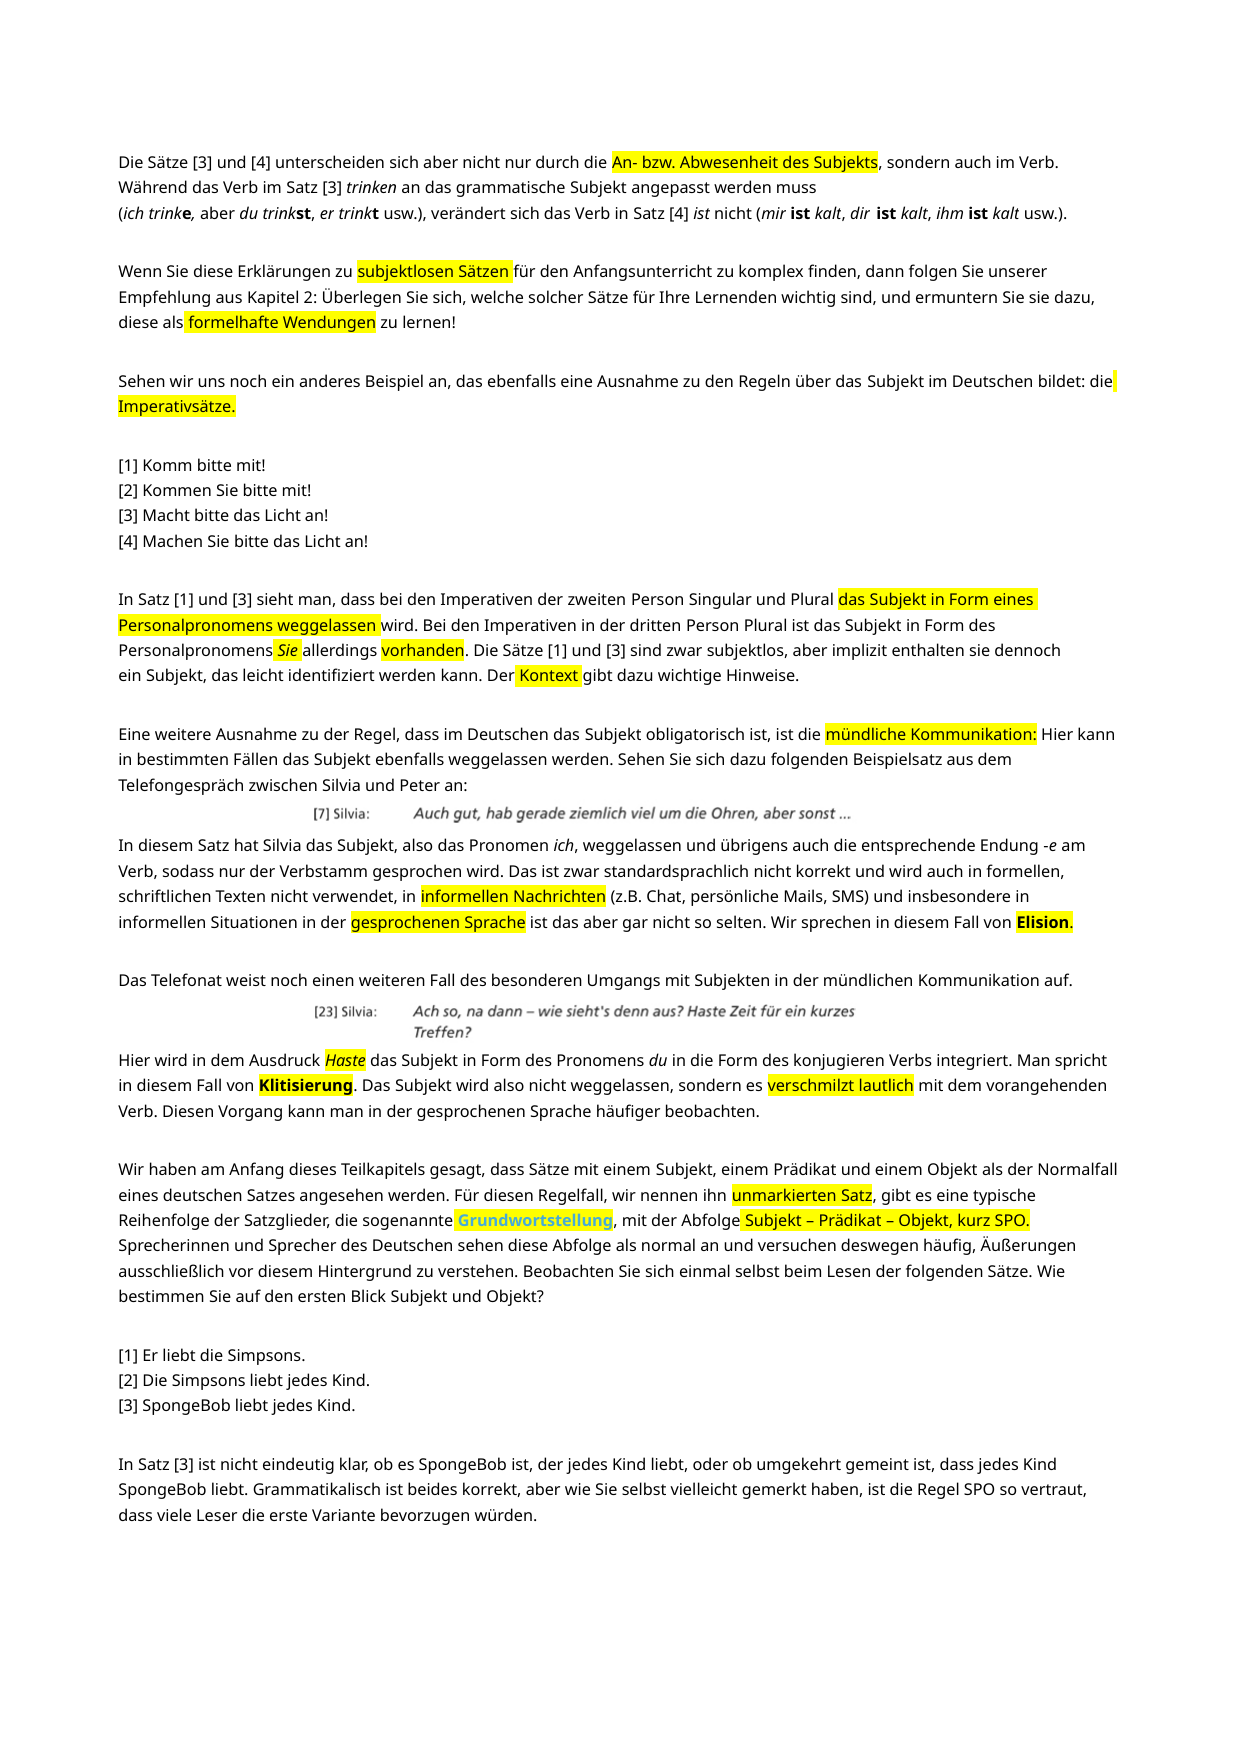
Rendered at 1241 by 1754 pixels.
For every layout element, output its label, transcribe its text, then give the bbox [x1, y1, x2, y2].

text Wir haben am Anfang dieses Teilkapitels gesagt, dass Sätze mit einem Subjekt, einem Prädikat und einem Objekt als der Normalfall eines deutschen Satzes angesehen werden. Für diesen Regelfall, wir nennen ihn unmarkierten Satz, gibt es eine typische Reihenfolge der Satzglieder, die sogenannte Grundwortstellung, mit der Abfolge Subjekt – Prädikat – Objekt, kurz SPO. Sprecherinnen und Sprecher des Deutschen sehen diese Abfolge als normal an und versuchen deswegen häufig, Äußerungen ausschließlich vor diesem Hintergrund zu verstehen. Beobachten Sie sich einmal selbst beim Lesen der folgenden Sätze. Wie bestimmen Sie auf den ersten Blick Subjekt und Objekt? [118, 1158, 1122, 1307]
text In diesem Satz hat Silvia das Subjekt, also das Pronomen ich, weggelassen und übrigens auch die entsprechende Endung -e am Verb, sodass nur der Verbstamm gesprochen wird. Das ist zwar standardsprachlich nicht korrekt und wird auch in formellen, schriftlichen Texten nicht verwendet, in informellen Nachrichten (z.B. Chat, persönliche Mails, SMS) und insbesondere in informellen Situationen in der gesprochenen Sprache ist das aber gar nicht so selten. Wir sprechen in diesem Fall von Elision. [118, 834, 1122, 933]
text [2] Kommen Sie bitte mit! [118, 479, 1122, 501]
picture [305, 994, 936, 1045]
text Hier wird in dem Ausdruck Haste das Subjekt in Form des Pronomens du in die Form des konjugieren Verbs integriert. Man spricht in diesem Fall von Klitisierung. Das Subjekt wird also nicht weggelassen, sondern es verschmilzt lautlich mit dem vorangehenden Verb. Diesen Vorgang kann man in der gesprochenen Sprache häufiger beobachten. [118, 1049, 1122, 1122]
text [2] Die Simpsons liebt jedes Kind. [118, 1369, 1122, 1391]
text Sehen wir uns noch ein anderes Beispiel an, das ebenfalls eine Ausnahme zu den Regeln über das Subjekt im Deutschen bildet: die Imperativsätze. [118, 370, 1122, 417]
picture [305, 799, 936, 831]
text [1] Komm bitte mit! [118, 453, 1122, 476]
text Das Telefonat weist noch einen weiteren Fall des besonderen Umgangs mit Subjekten in der mündlichen Kommunikation auf. [118, 969, 1122, 991]
text Wenn Sie diese Erklärungen zu subjektlosen Sätzen für den Anfangsunterricht zu komplex finden, dann folgen Sie unserer Empfehlung aus Kapitel 2: Überlegen Sie sich, welche solcher Sätze für Ihre Lernenden wichtig sind, und ermuntern Sie sie dazu, diese als formelhafte Wendungen zu lernen! [118, 260, 1122, 333]
text In Satz [1] und [3] sieht man, dass bei den Imperativen der zweiten Person Singular und Plural das Subjekt in Form eines Personalpronomens weggelassen wird. Bei den Imperativen in der dritten Person Plural ist das Subjekt in Form des Personalpronomens Sie allerdings vorhanden. Die Sätze [1] und [3] sind zwar subjektlos, aber implizit enthalten sie dennoch ein Subjekt, das leicht identifiziert werden kann. Der Kontext gibt dazu wichtige Hinweise. [118, 588, 1122, 687]
text Eine weitere Ausnahme zu der Regel, dass im Deutschen das Subjekt obligatorisch ist, ist die mündliche Kommunikation: Hier kann in bestimmten Fällen das Subjekt ebenfalls weggelassen werden. Sehen Sie sich dazu folgenden Beispielsatz aus dem Telefongespräch zwischen Silvia und Peter an: [118, 723, 1122, 796]
text [3] SpongeBob liebt jedes Kind. [118, 1394, 1122, 1417]
text In Satz [3] ist nicht eindeutig klar, ob es SpongeBob ist, der jedes Kind liebt, oder ob umgekehrt gemeint ist, dass jedes Kind SpongeBob liebt. Grammatikalisch ist beides korrekt, aber wie Sie selbst vielleicht gemerkt haben, ist die Regel SPO so vertraut, dass viele Leser die erste Variante bevorzugen würden. [118, 1453, 1122, 1526]
text [4] Machen Sie bitte das Licht an! [118, 530, 1122, 552]
text [1] Er liebt die Simpsons. [118, 1344, 1122, 1366]
text [3] Macht bitte das Licht an! [118, 504, 1122, 527]
text Die Sätze [3] und [4] unterscheiden sich aber nicht nur durch die An- bzw. Abwesenheit des Subjekts, sondern auch im Verb. Während das Verb im Satz [3] trinken an das grammatische Subjekt angepasst werden muss (ich trinke, aber du trinkst, er trinkt usw.), verändert sich das Verb in Satz [4] ist nicht (mir ist kalt, dir ist kalt, ihm ist kalt usw.). [118, 151, 1122, 224]
